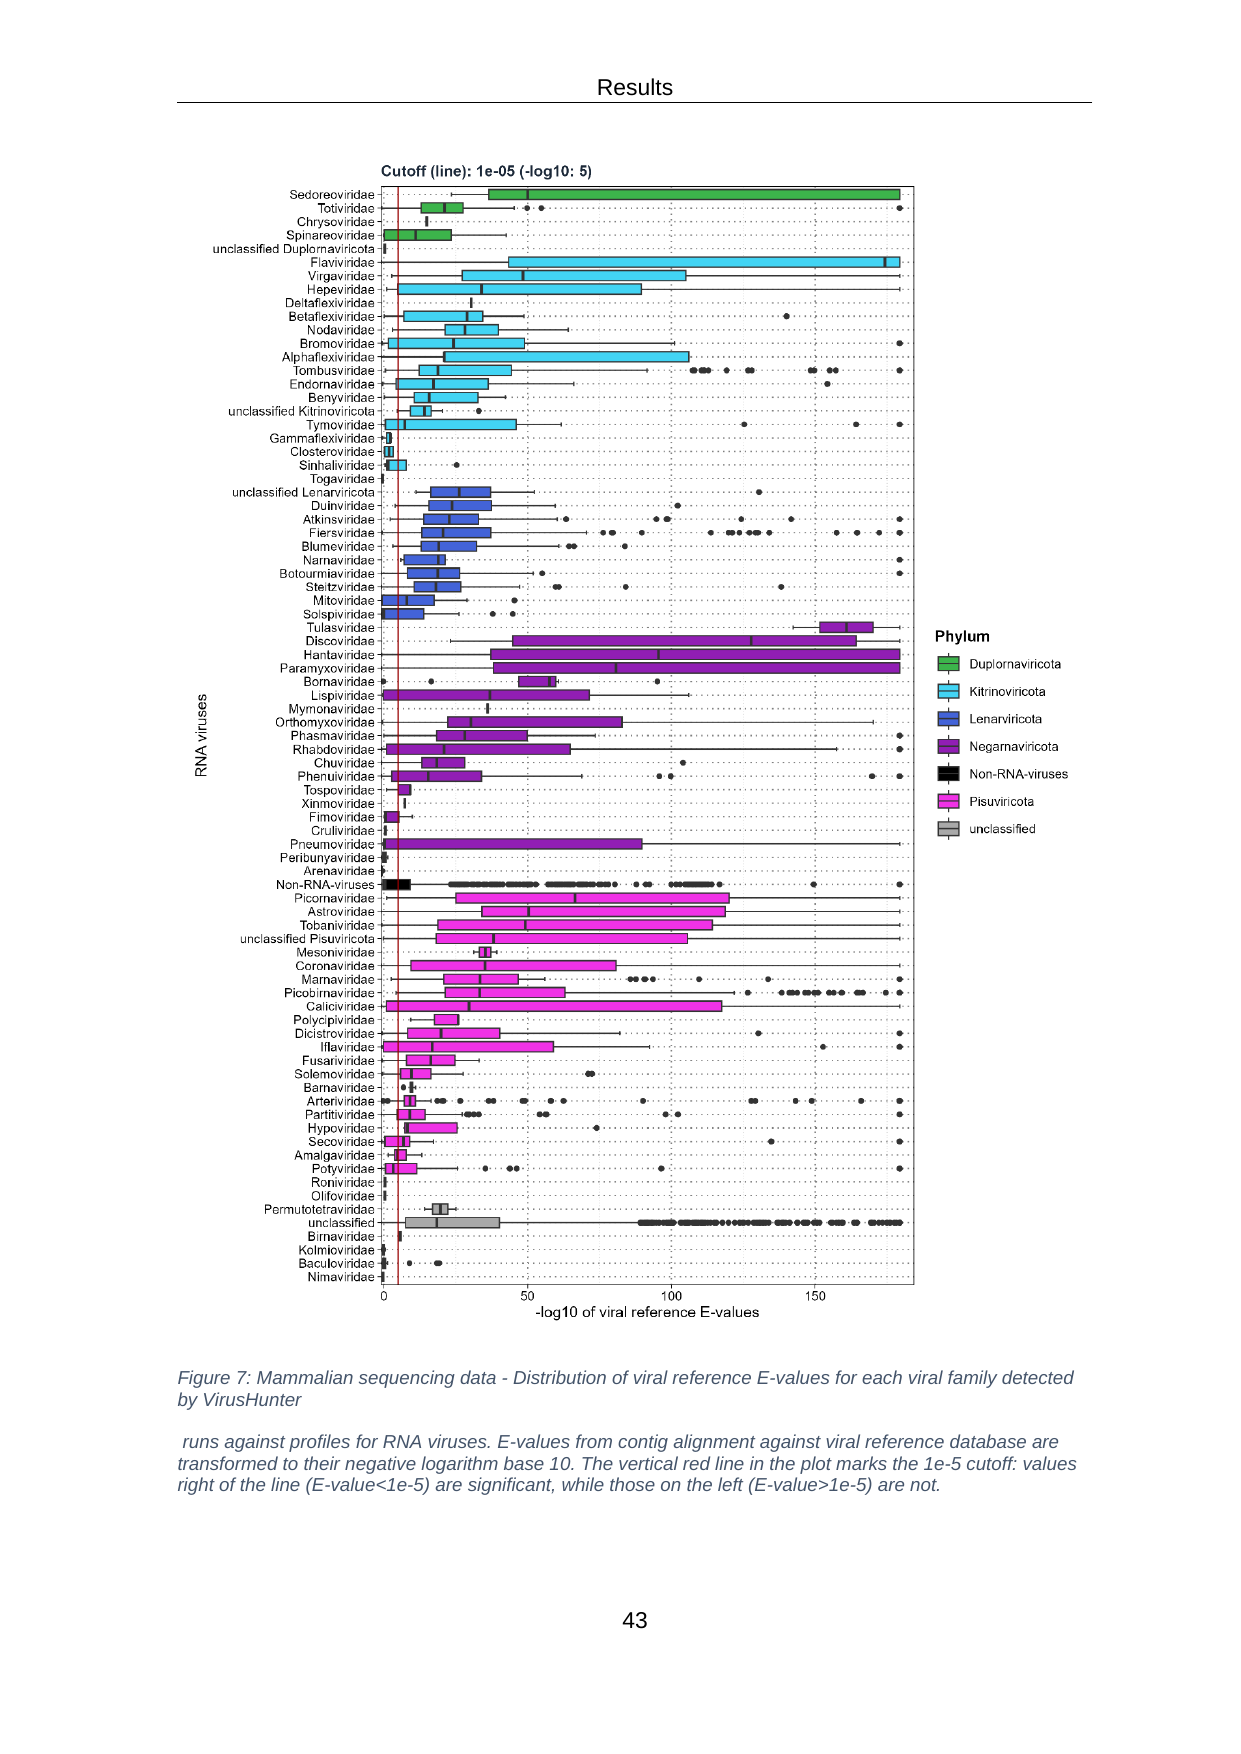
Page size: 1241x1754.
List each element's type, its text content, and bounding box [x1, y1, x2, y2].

text Figure 7: Mammalian sequencing data - Distribution of viral reference E-values for each viral family detected by VirusHunter [177, 1367, 1092, 1410]
text runs against profiles for RNA viruses. E-values from contig alignment against viral reference database are transformed to their negative logarithm base 10. The vertical red line in the plot marks the 1e-5 cutoff: values right of the line (E-value<1e-5) are significant, while those on the left (E-value>1e-5) are not. [177, 1431, 1092, 1496]
